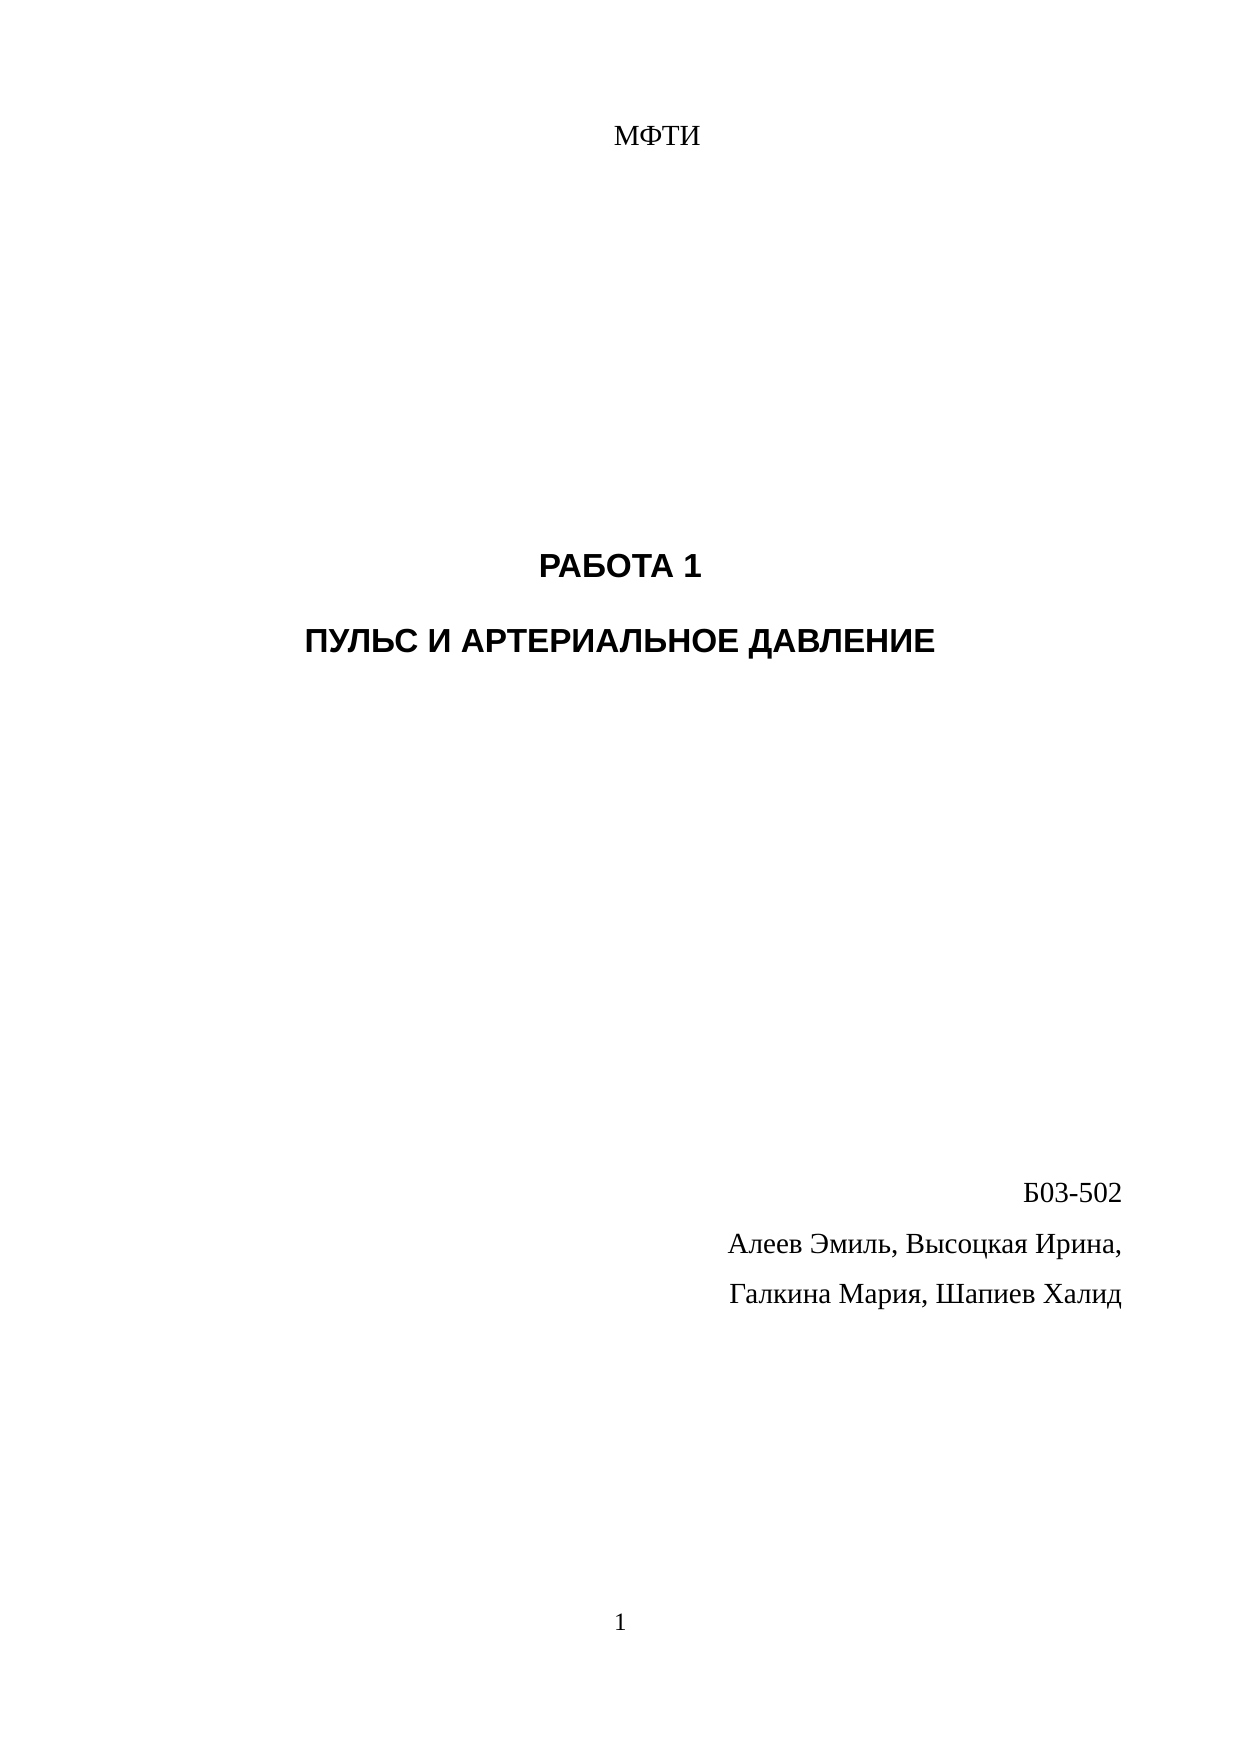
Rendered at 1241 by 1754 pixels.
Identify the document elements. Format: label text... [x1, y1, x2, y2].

subtitle Работа 1 [118, 546, 1122, 584]
text Галкина Мария, Шапиев Халид [118, 1276, 1122, 1310]
subtitle Пульс и артериальное давление [118, 622, 1122, 660]
text Б03-502 [118, 1176, 1122, 1209]
text Алеев Эмиль, Высоцкая Ирина, [118, 1226, 1122, 1259]
text МФТИ [118, 118, 1122, 152]
